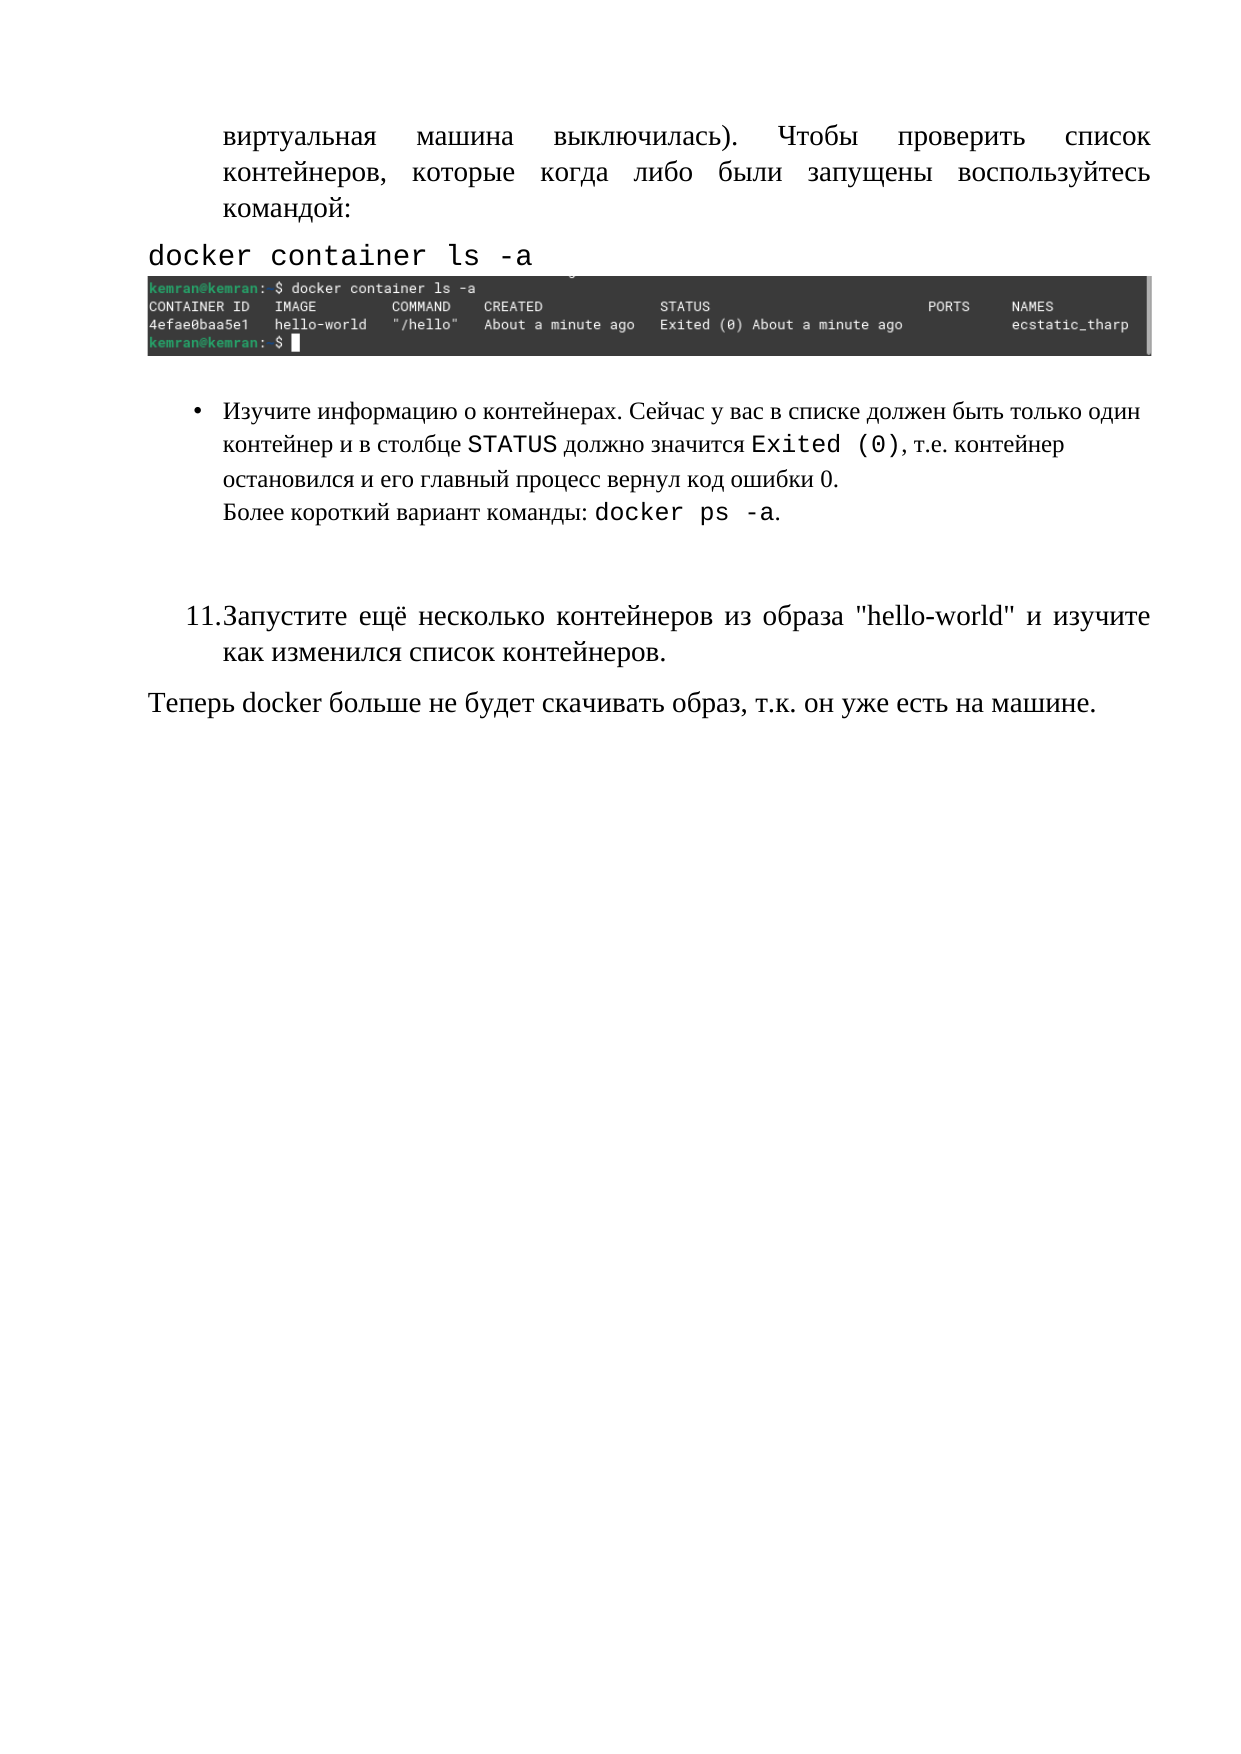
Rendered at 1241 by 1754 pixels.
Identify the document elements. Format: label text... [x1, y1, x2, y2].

picture [147, 276, 1152, 356]
list виртуальная машина выключилась). Чтобы проверить список контейнеров, которые когда либо были запущены воспользуйтесь командой: [185, 118, 1152, 224]
text Теперь docker больше не будет скачивать образ, т.к. он уже есть на машине. [148, 685, 1152, 718]
list Запустите ещё несколько контейнеров из образа "hello-world" и изучите как изменился список контейнеров. [185, 598, 1152, 667]
text docker container ls -a [148, 241, 1152, 274]
list Изучите информацию о контейнерах. Сейчас у вас в списке должен быть только один контейнер и в столбце STATUS должно значится Exited (0), т.е. контейнер остановился и его главный процесс вернул код ошибки 0. Более короткий вариант команды: docker ps -a. [193, 396, 1152, 528]
